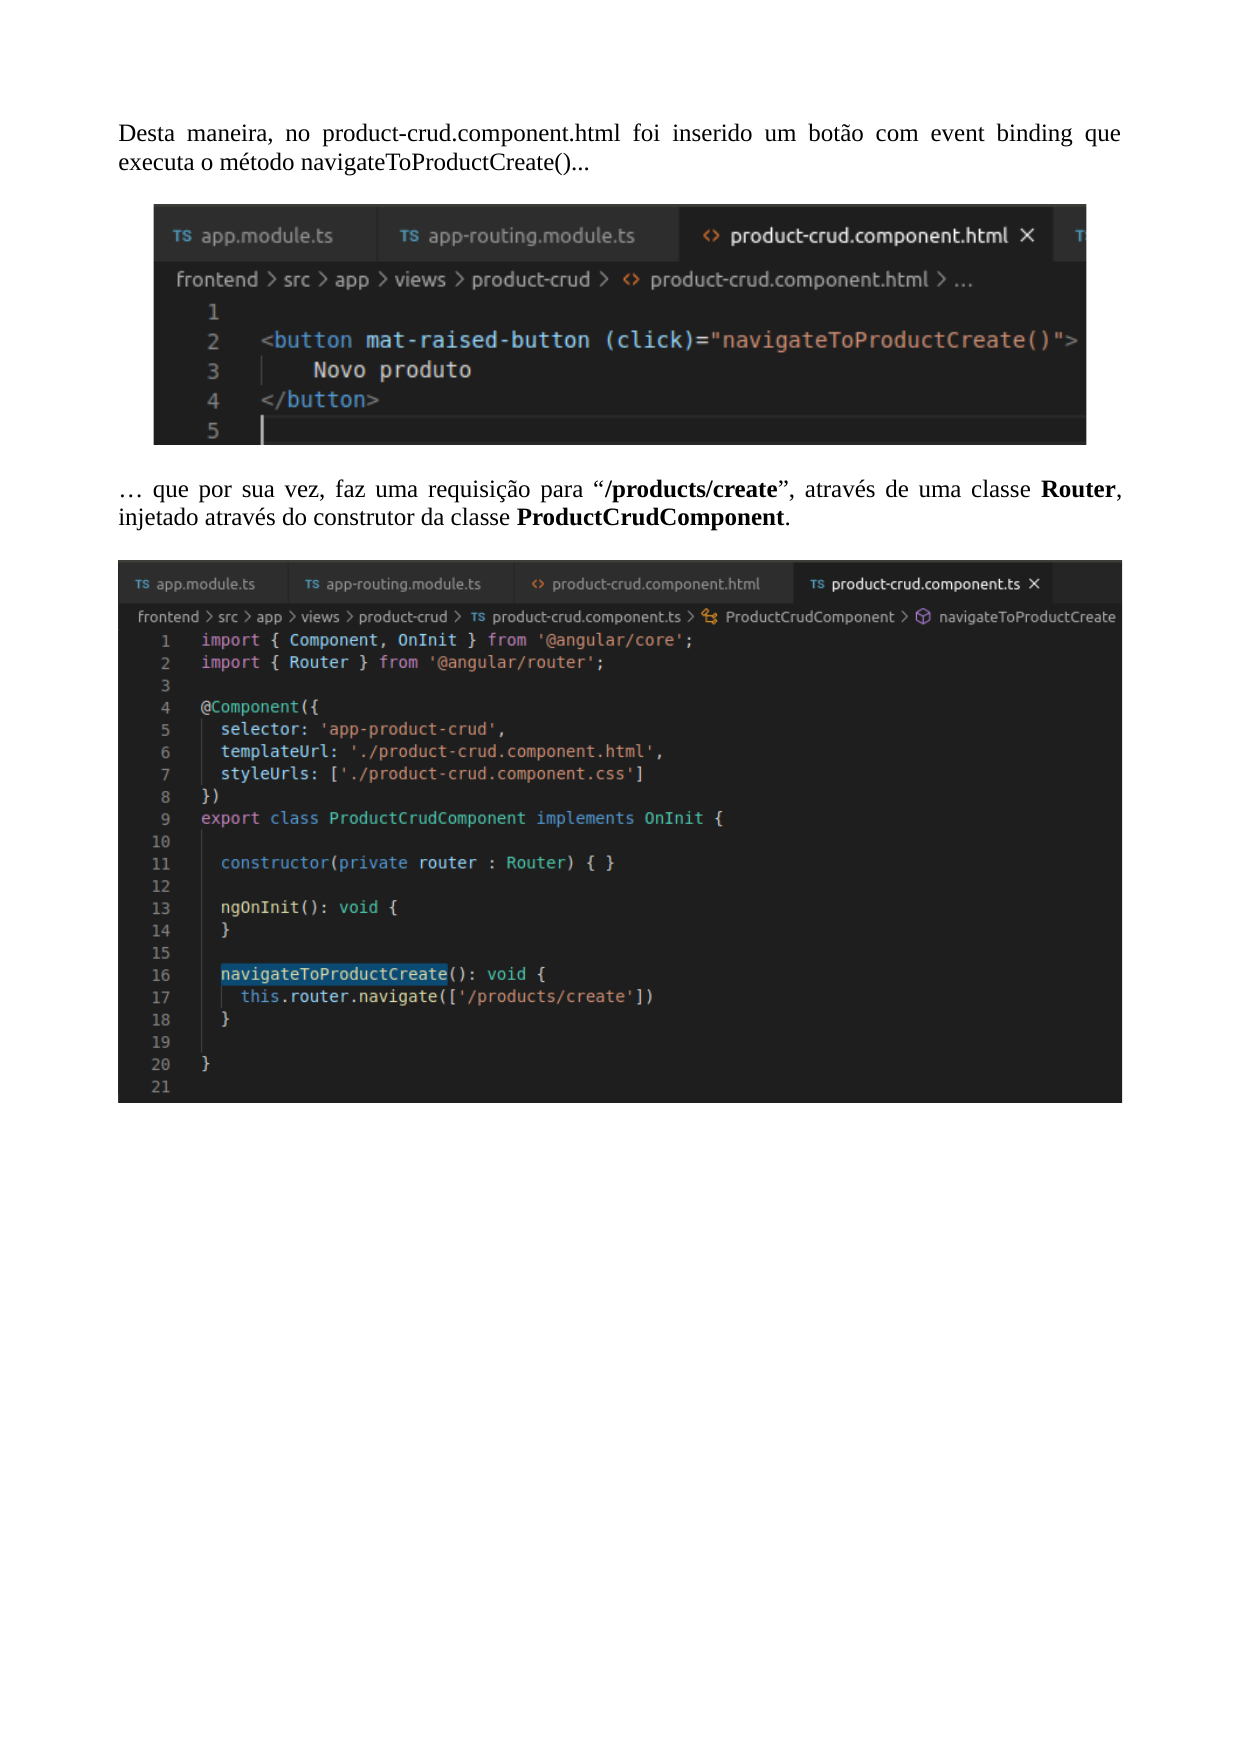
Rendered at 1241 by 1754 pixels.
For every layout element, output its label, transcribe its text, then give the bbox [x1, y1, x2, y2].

picture [153, 204, 1087, 445]
picture [118, 560, 1123, 1103]
text … que por sua vez, faz uma requisição para “/products/create”, através de uma classe Router, injetado através do construtor da classe ProductCrudComponent. [118, 474, 1122, 531]
text Desta maneira, no product-crud.component.html foi inserido um botão com event binding que executa o método navigateToProductCreate()... [118, 118, 1122, 176]
